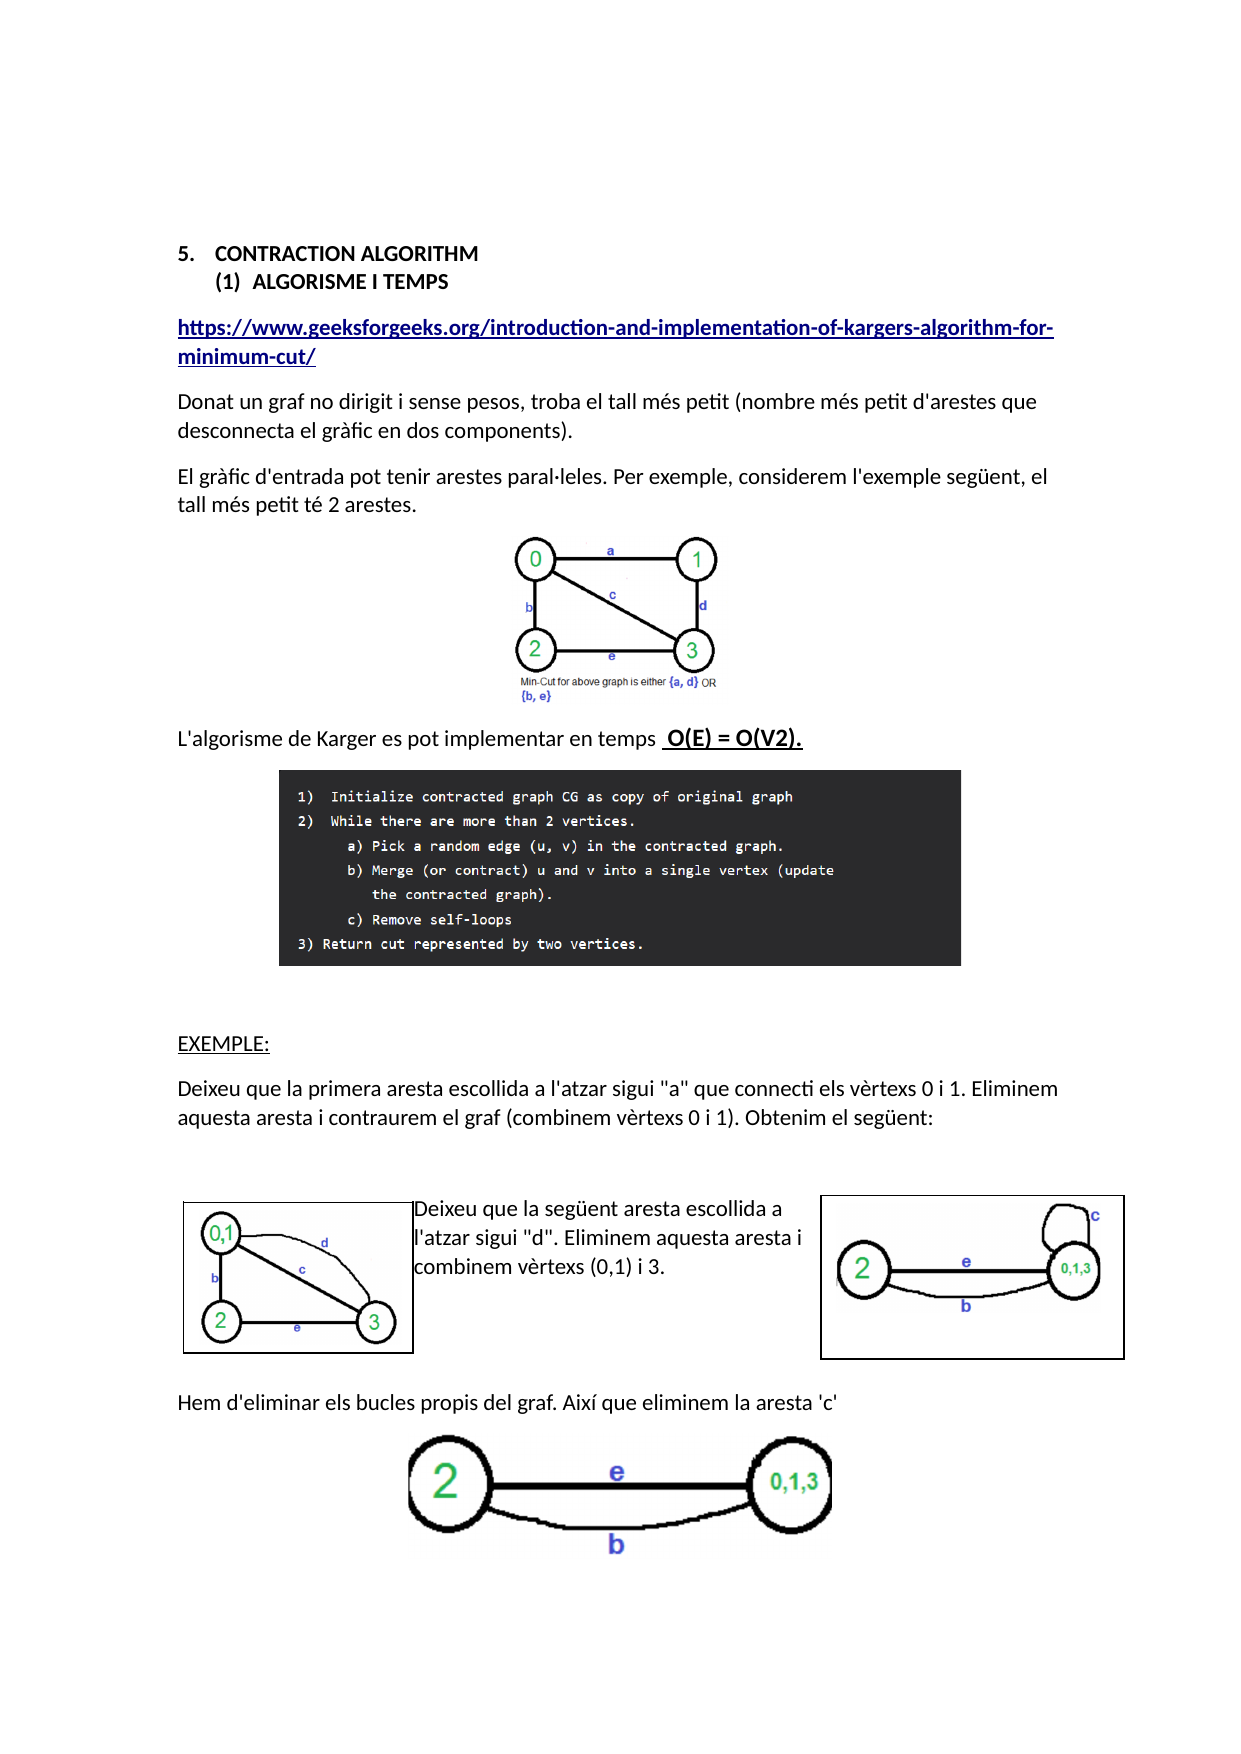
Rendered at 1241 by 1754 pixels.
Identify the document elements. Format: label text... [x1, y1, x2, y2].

text El gràfic d'entrada pot tenir arestes paral·leles. Per exemple, considerem l'exemple següent, el tall més petit té 2 arestes. [177, 462, 1063, 519]
text Deixeu que la següent aresta escollida a l'atzar sigui "d". Eliminem aquesta aresta i combinem vèrtexs (0,1) i 3. [177, 1194, 1063, 1354]
text Donat un graf no dirigit i sense pesos, troba el tall més petit (nombre més petit d'arestes que desconnecta el gràfic en dos components). [177, 387, 1063, 444]
text L'algorisme de Karger es pot implementar en temps O(E) = O(V2). [177, 722, 1063, 753]
text Hem d'eliminar els bucles propis del graf. Així que eliminem la aresta 'c' [177, 1388, 1063, 1416]
list ALGORISME I TEMPS [215, 267, 1063, 296]
text EXEMPLE: [177, 1029, 1063, 1057]
text [822, 1196, 1123, 1358]
list CONTRACTION ALGORITHM [177, 239, 1063, 267]
text https://www.geeksforgeeks.org/introduction-and-implementation-of-kargers-algorithm-for-minimum-cut/ [177, 313, 1063, 370]
text Deixeu que la primera aresta escollida a l'atzar sigui "a" que connecti els vèrtexs 0 i 1. Eliminem aquesta aresta i contraurem el graf (combinem vèrtexs 0 i 1). Obtenim el següent: [177, 1074, 1063, 1131]
